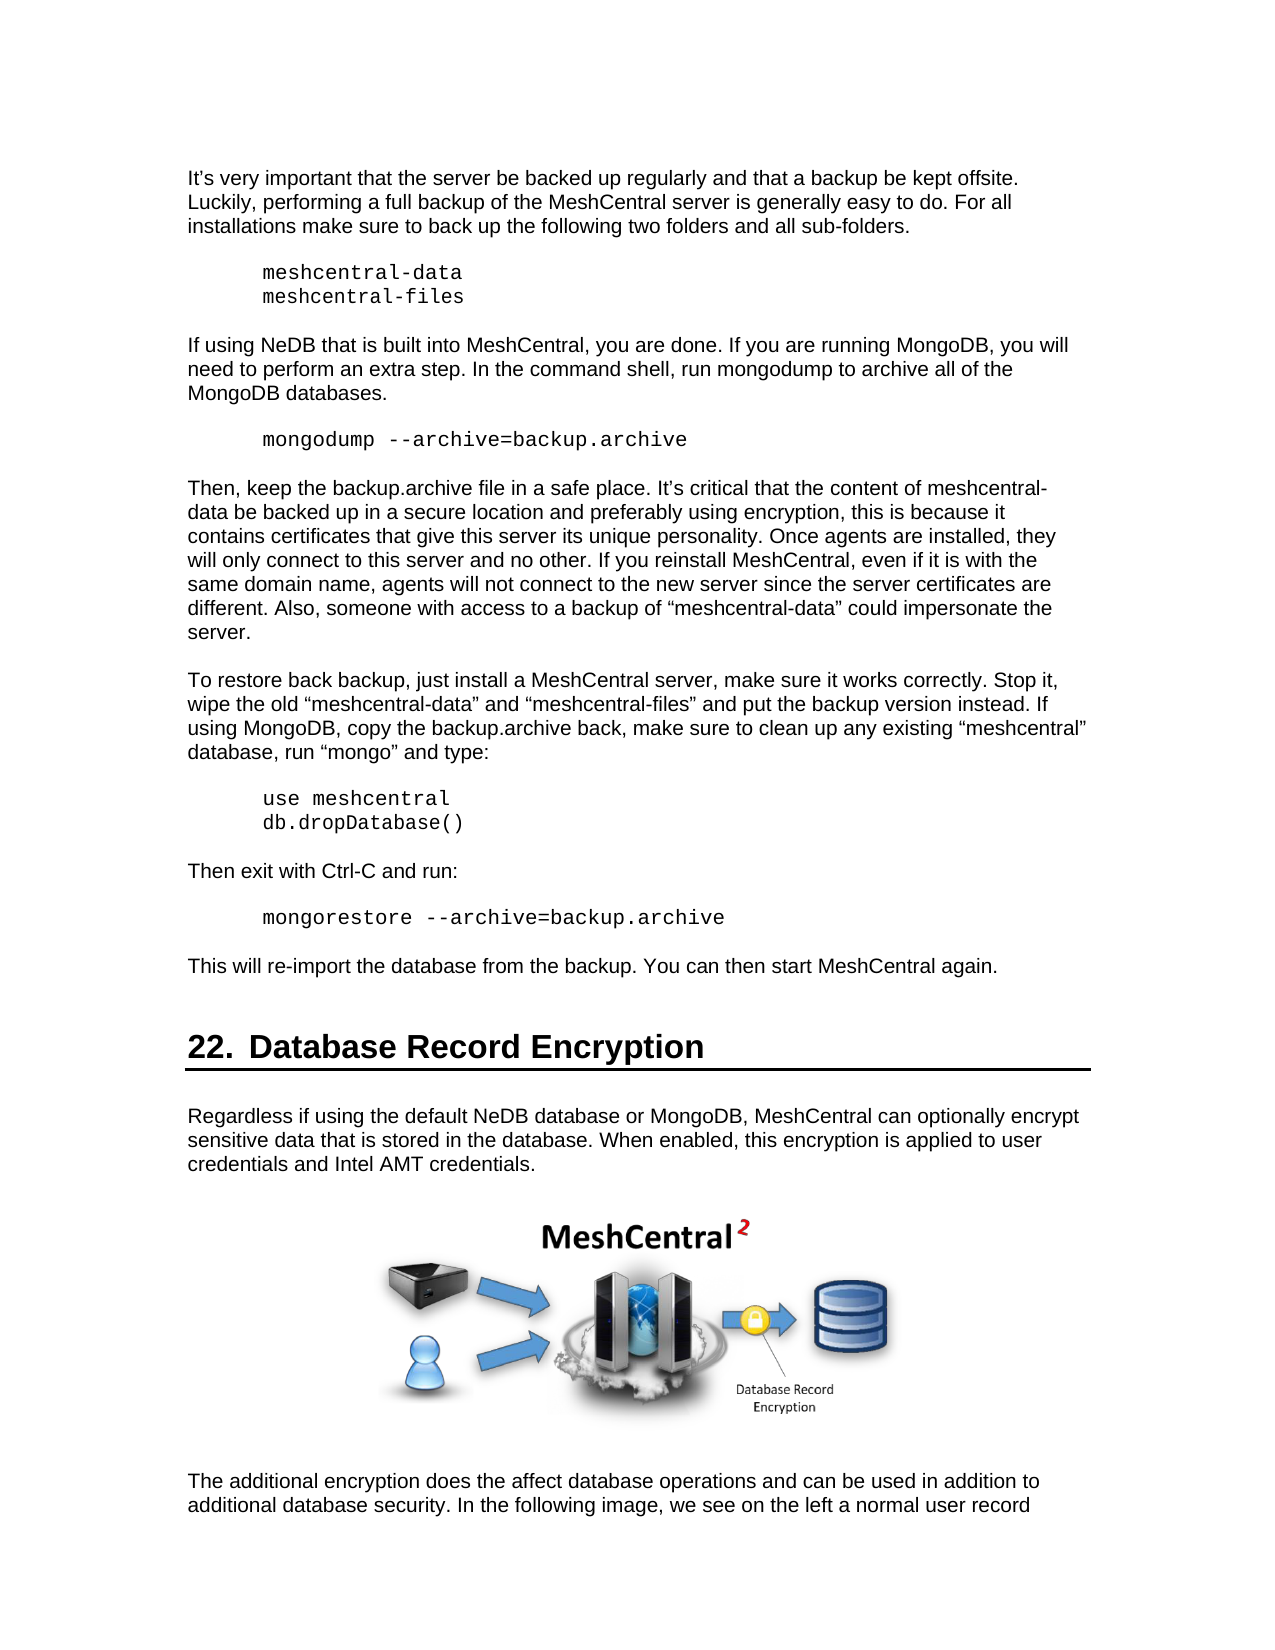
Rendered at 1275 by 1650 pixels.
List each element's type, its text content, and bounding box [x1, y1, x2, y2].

text If using NeDB that is built into MeshCentral, you are done. If you are running MongoDB, you will need to perform an extra step. In the command shell, run mongodump to archive all of the MongoDB databases. [187, 332, 1083, 404]
text The additional encryption does the affect database operations and can be used in addition to additional database security. In the following image, we see on the left a normal user record [187, 1469, 1083, 1517]
text meshcentral-data meshcentral-files [262, 262, 475, 309]
text It’s very important that the server be backed up regularly and that a backup be kept offsite. Luckily, performing a full backup of the MeshCentral server is generally easy to do. For all installations make sure to back up the following two folders and all sub-folders. [187, 166, 1083, 237]
text Regardless if using the default NeDB database or MongoDB, MeshCentral can optionally encrypt sensitive data that is stored in the database. When enabled, this encryption is applied to user credentials and Intel AMT credentials. [187, 1104, 1092, 1176]
subtitle Database Record Encryption [187, 1027, 1179, 1066]
text To restore back backup, just install a MeshCentral server, make sure it works correctly. Stop it, wipe the old “meshcentral-data” and “meshcentral-files” and put the backup version instead. If using MongoDB, copy the backup.archive back, make sure to clean up any existing “meshcentral” database, run “mongo” and type: [187, 668, 1092, 764]
text mongodump --archive=backup.archive [262, 429, 1179, 453]
text This will re-import the database from the backup. You can then start MeshCentral again. [187, 954, 1179, 978]
text Then, keep the backup.archive file in a safe place. It’s critical that the content of meshcentral-data be backed up in a secure location and preferably using encryption, this is because it contains certificates that give this server its unique personality. Once agents are installed, they will only connect to this server and no other. If you reinstall MeshCentral, even if it is with the same domain name, agents will not connect to the new server since the server certificates are different. Also, someone with access to a backup of “meshcentral-data” could impersonate the server. [187, 476, 1087, 644]
picture [365, 1200, 905, 1447]
text use meshcentral db.dropDatabase() [262, 788, 590, 836]
text Then exit with Ctrl-C and run: [187, 859, 1179, 883]
text mongorestore --archive=backup.archive [262, 907, 1179, 931]
